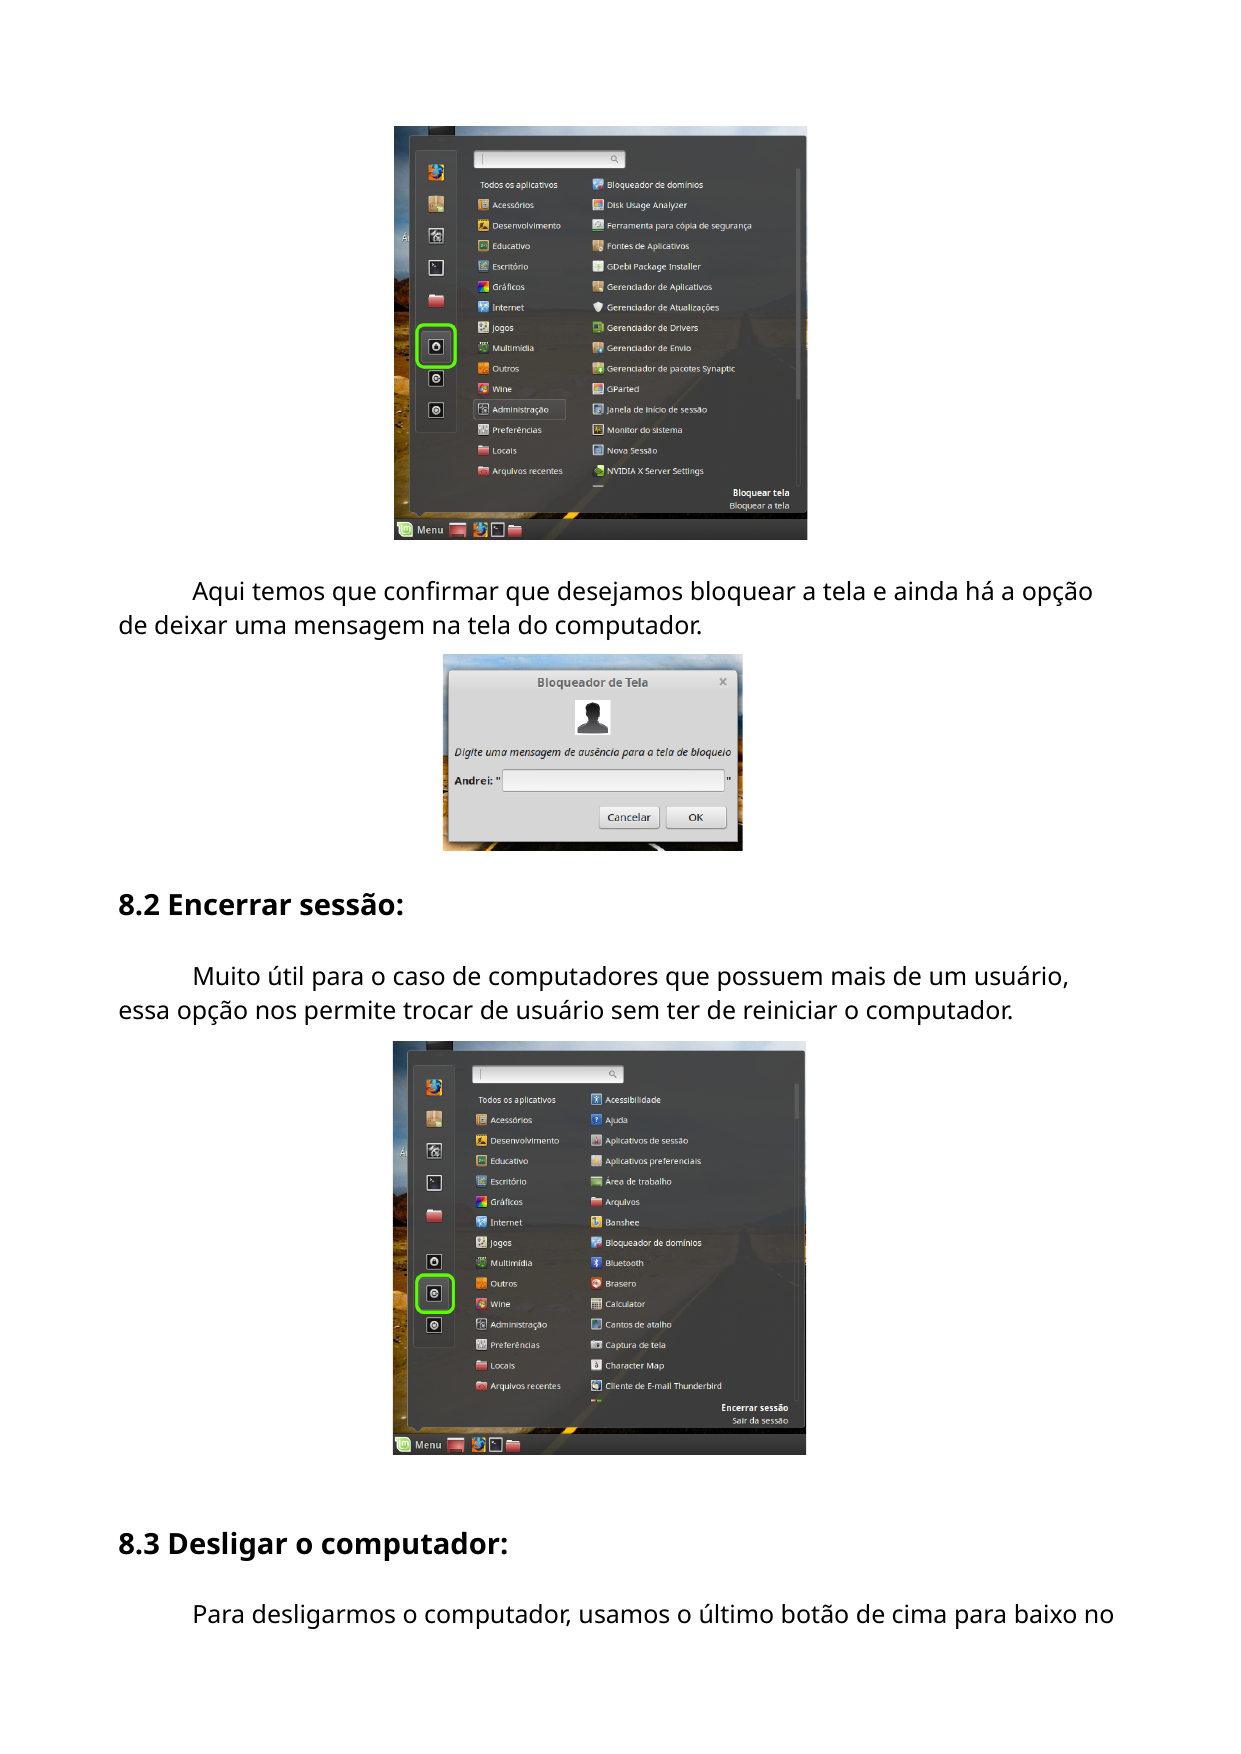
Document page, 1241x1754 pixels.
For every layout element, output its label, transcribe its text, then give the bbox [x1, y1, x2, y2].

text Para desligarmos o computador, usamos o último botão de cima para baixo no [118, 1597, 1122, 1631]
text Muito útil para o caso de computadores que possuem mais de um usuário, essa opção nos permite trocar de usuário sem ter de reiniciar o computador. [118, 958, 1122, 1026]
picture [442, 654, 743, 851]
text Aqui temos que confirmar que desejamos bloquear a tela e ainda há a opção de deixar uma mensagem na tela do computador. [118, 574, 1122, 642]
text 8.3 Desligar o computador: [118, 1523, 1122, 1563]
text 8.2 Encerrar sessão: [118, 884, 1122, 924]
